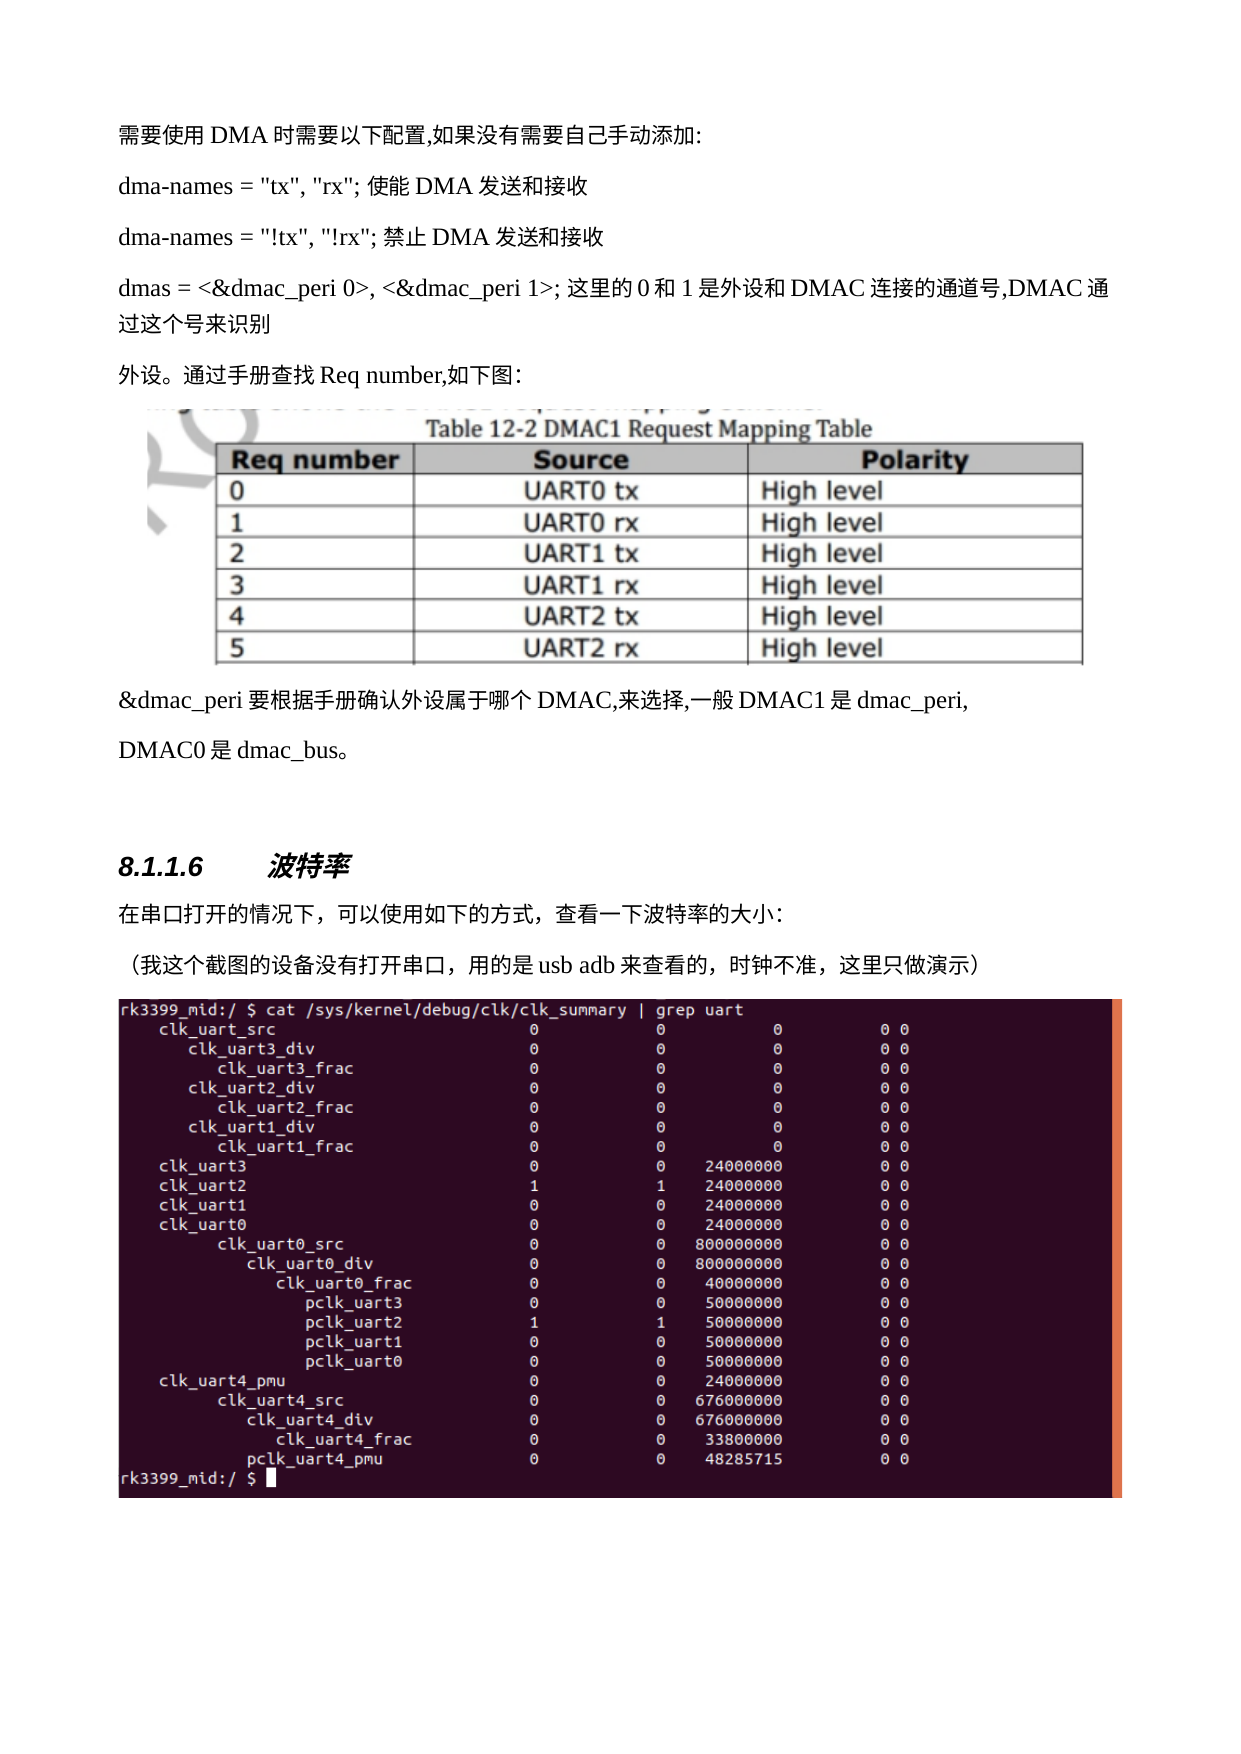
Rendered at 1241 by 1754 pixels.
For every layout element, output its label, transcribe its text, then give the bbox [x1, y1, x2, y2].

text 需要使用DMA时需要以下配置,如果没有需要自己手动添加: [118, 118, 1122, 150]
text &dmac_peri要根据手册确认外设属于哪个DMAC,来选择,一般DMAC1是dmac_peri, [118, 409, 1122, 714]
text DMAC0是dmac_bus。 [118, 733, 1122, 765]
text 在串口打开的情况下，可以使用如下的方式，查看一下波特率的大小： [118, 897, 1122, 929]
picture [147, 409, 1093, 678]
text dma-names = "!tx", "!rx"; 禁止DMA发送和接收 [118, 220, 1122, 252]
text （我这个截图的设备没有打开串口，用的是usb adb来查看的，时钟不准，这里只做演示） [118, 948, 1122, 980]
text 外设。通过手册查找Req number,如下图： [118, 358, 1122, 390]
text dmas = <&dmac_peri 0>, <&dmac_peri 1>; 这里的0和1是外设和DMAC连接的通道号,DMAC通过这个号来识别 [118, 271, 1122, 339]
subtitle 8.1.1.6 波特率 [118, 844, 1122, 885]
picture [118, 999, 1123, 1498]
text dma-names = "tx", "rx"; 使能DMA发送和接收 [118, 169, 1122, 201]
